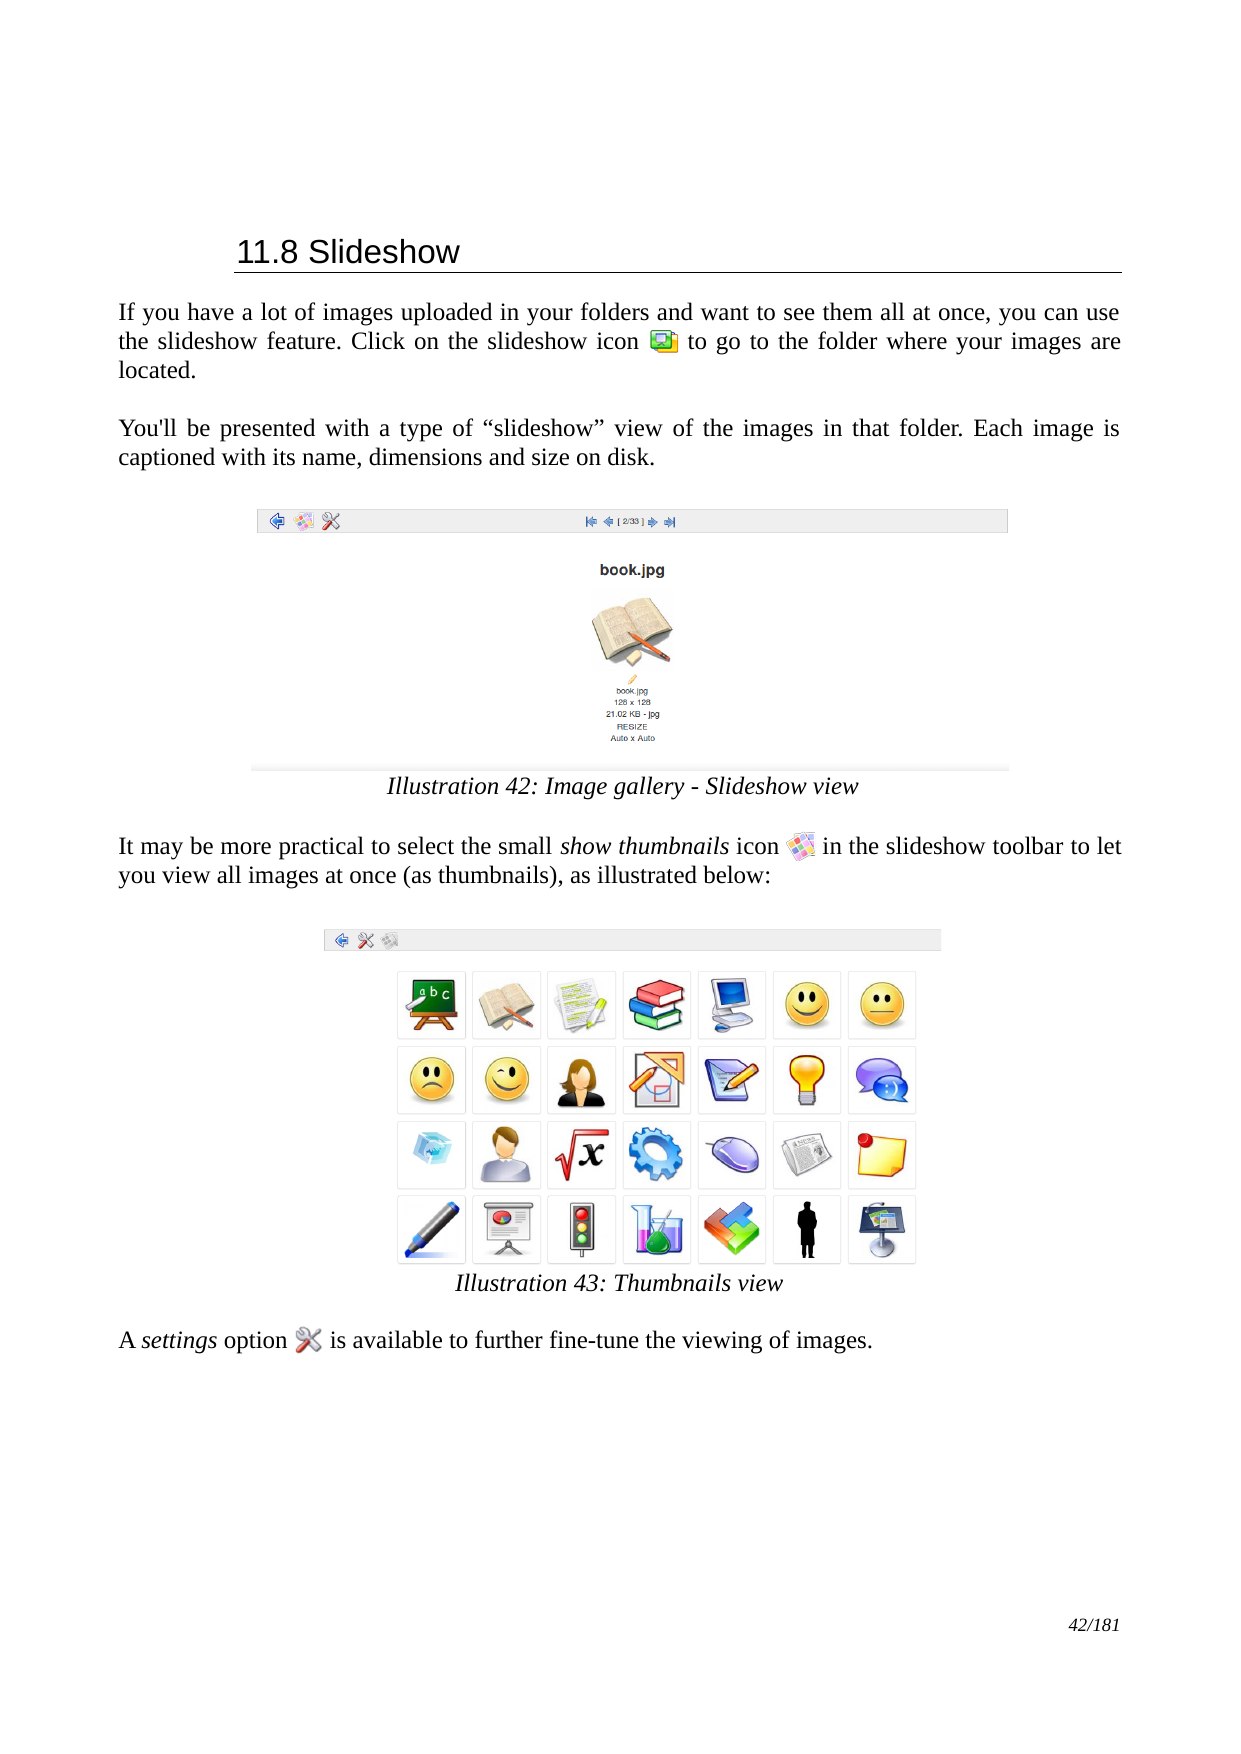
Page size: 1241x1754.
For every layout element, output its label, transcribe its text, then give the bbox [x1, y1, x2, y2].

picture [320, 926, 942, 1268]
picture [649, 326, 679, 356]
text is available to further fine-tune the viewing of images. [324, 1325, 1122, 1355]
text A settings option [118, 1325, 293, 1355]
picture [293, 1325, 324, 1355]
text Illustration 42: Image gallery - Slideshow view [183, 504, 1065, 800]
text It may be more practical to select the small show thumbnails icon in the slideshow toolbar to let you view all images at once (as thumbnails), as illustrated below: [118, 831, 1122, 889]
picture [251, 504, 1010, 771]
picture [786, 830, 816, 861]
text If you have a lot of images uploaded in your folders and want to see them all at once, you can use the slideshow feature. Click on the slideshow icon to go to the folder where your images are located. [118, 297, 1122, 384]
subtitle Slideshow [234, 232, 1122, 272]
text You'll be presented with a type of “slideshow” view of the images in that folder. Each image is captioned with its name, dimensions and size on disk. [118, 413, 1122, 471]
text Illustration 43: Thumbnails view [217, 930, 1023, 1296]
